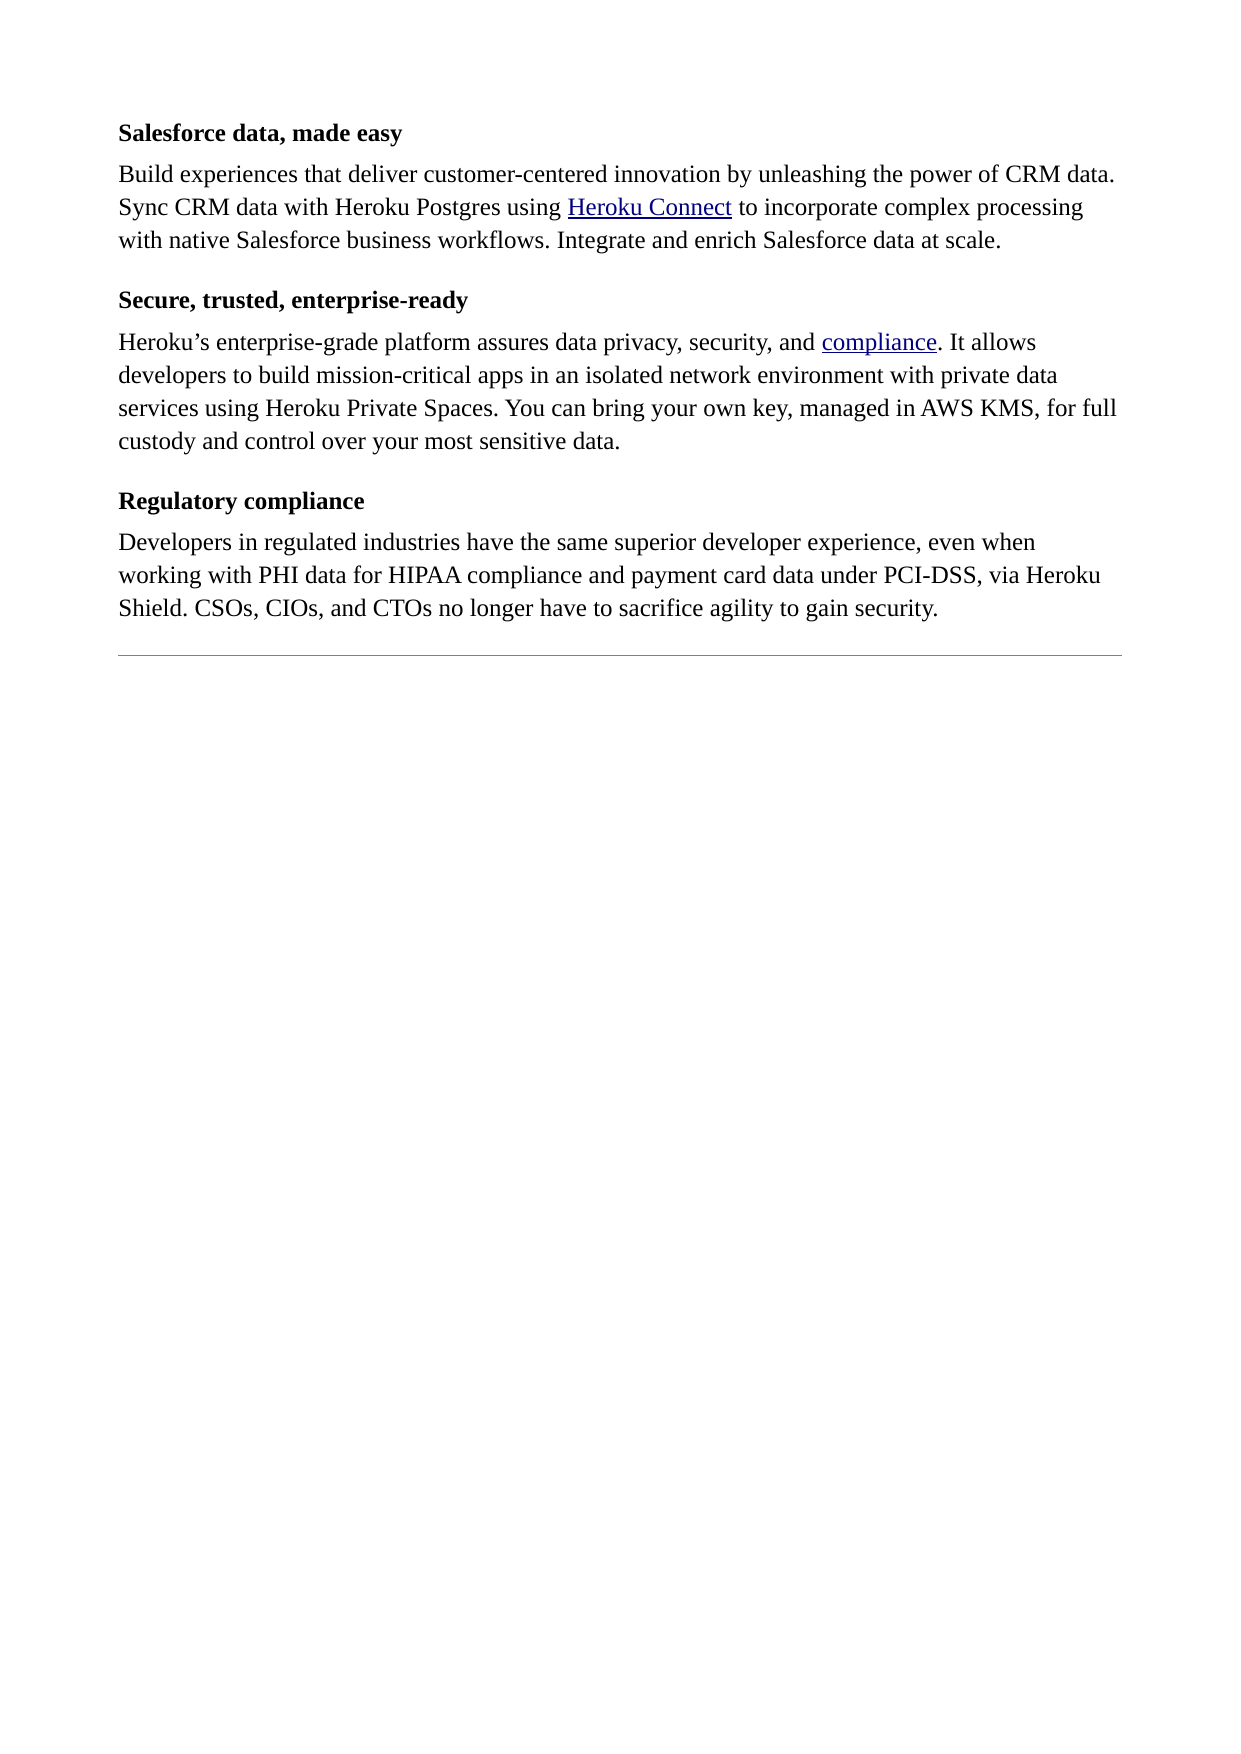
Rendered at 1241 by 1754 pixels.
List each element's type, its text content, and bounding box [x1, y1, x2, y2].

text Heroku’s enterprise-grade platform assures data privacy, security, and compliance. It allows developers to build mission-critical apps in an isolated network environment with private data services using Heroku Private Spaces. You can bring your own key, managed in AWS KMS, for full custody and control over your most sensitive data. [118, 327, 1122, 454]
text Build experiences that deliver customer-centered innovation by unleashing the power of CRM data. Sync CRM data with Heroku Postgres using Heroku Connect to incorporate complex processing with native Salesforce business workflows. Integrate and enrich Salesforce data at scale. [118, 159, 1122, 254]
subtitle Secure, trusted, enterprise-ready [118, 286, 1122, 314]
subtitle Salesforce data, made easy [118, 118, 1122, 147]
subtitle Regulatory compliance [118, 486, 1122, 515]
text Developers in regulated industries have the same superior developer experience, even when working with PHI data for HIPAA compliance and payment card data under PCI-DSS, via Heroku Shield. CSOs, CIOs, and CTOs no longer have to sacrifice agility to gain security. [118, 527, 1122, 622]
